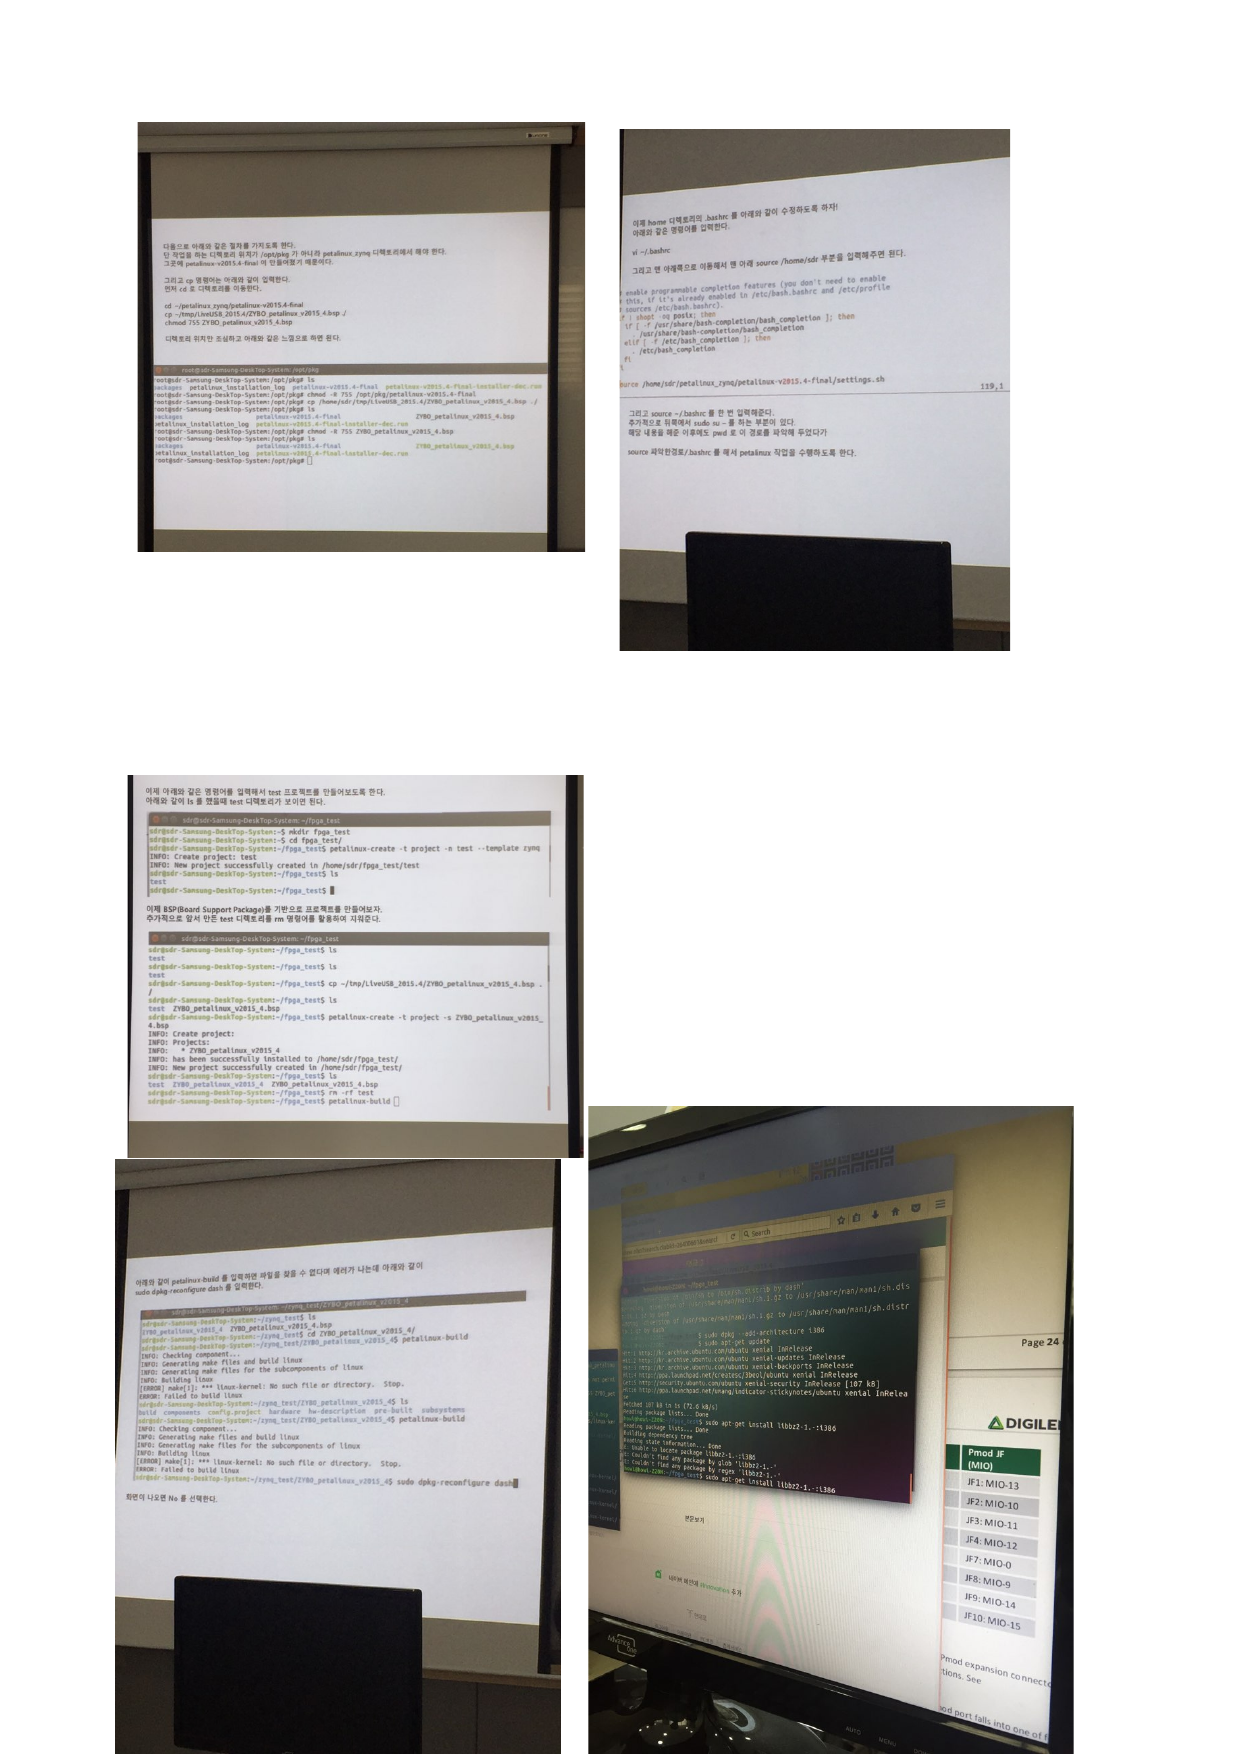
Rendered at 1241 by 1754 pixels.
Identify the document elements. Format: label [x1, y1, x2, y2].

picture [127, 775, 584, 1158]
picture [588, 1106, 1074, 1754]
picture [115, 1159, 561, 1754]
picture [619, 129, 1011, 651]
picture [137, 122, 586, 552]
